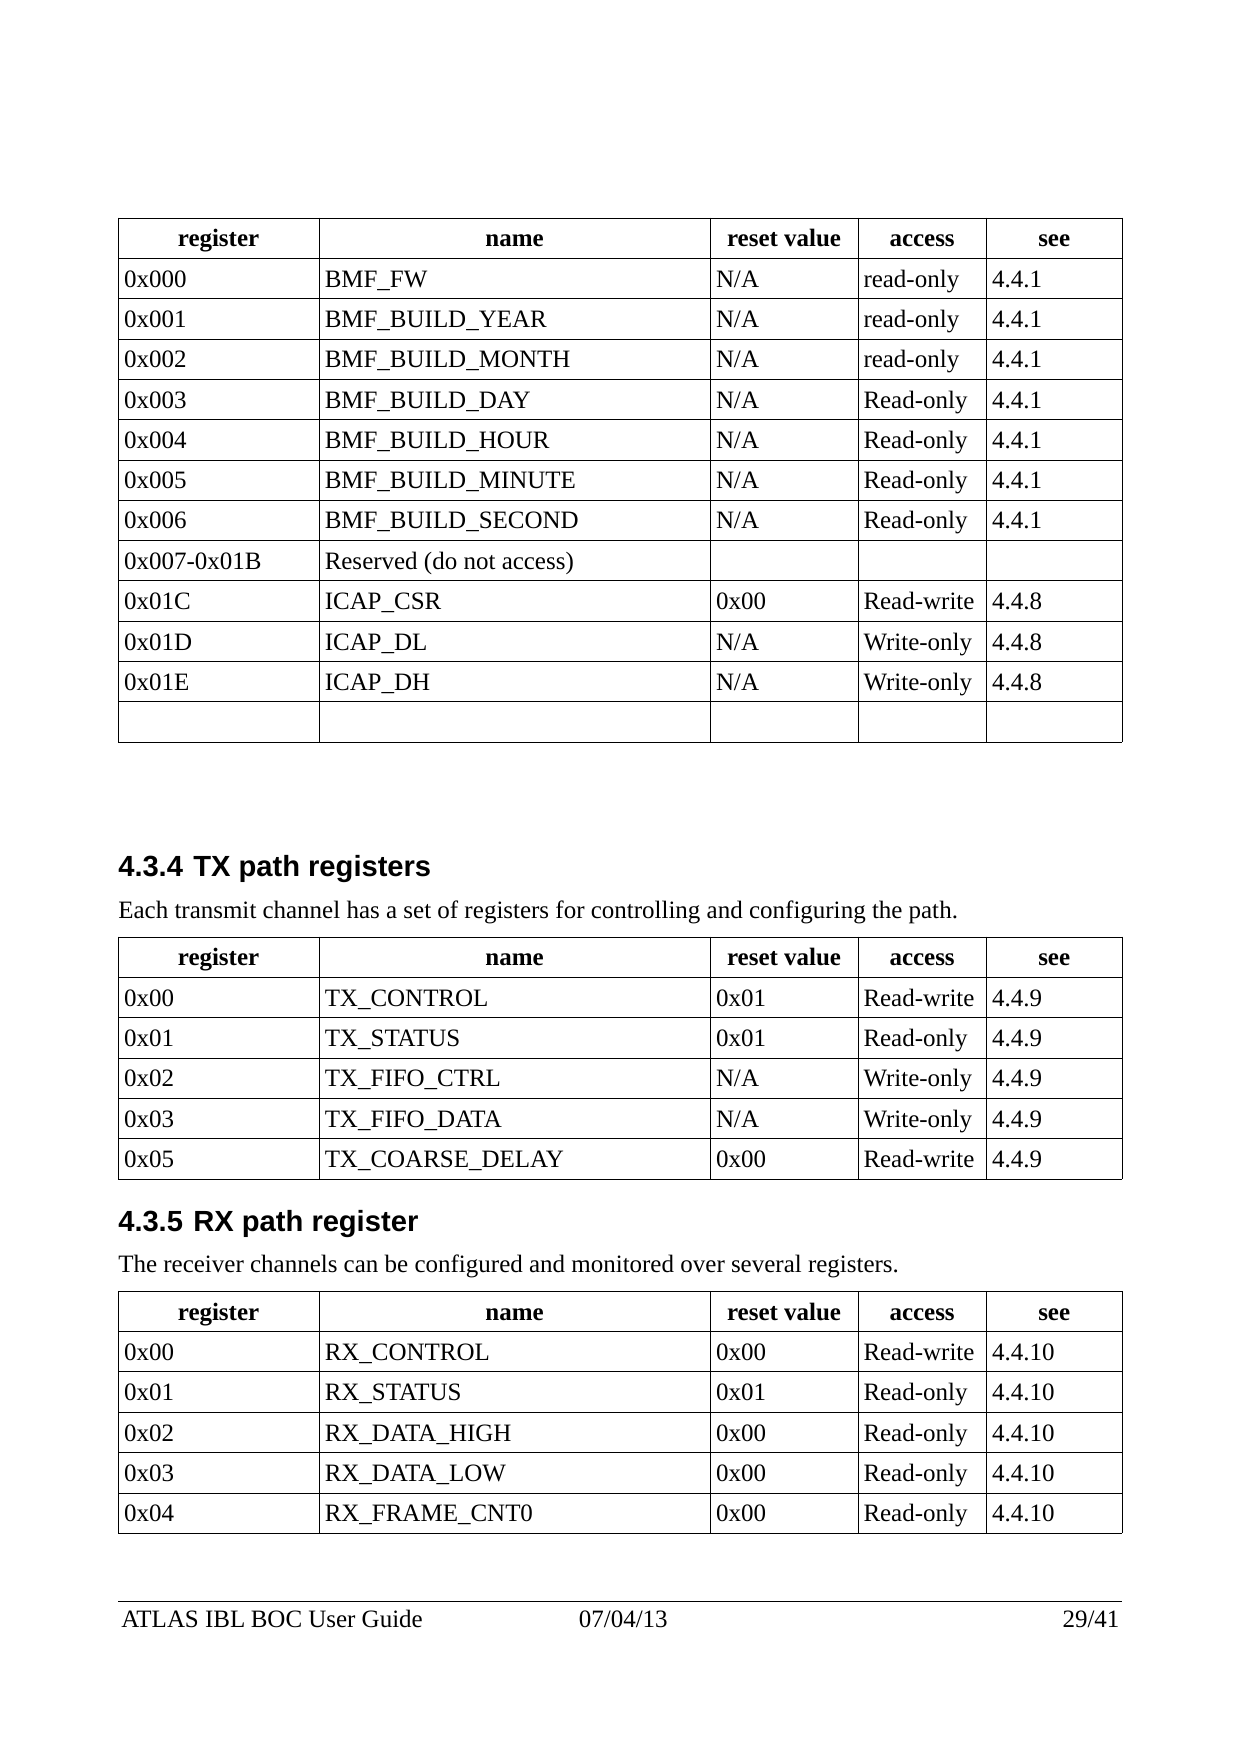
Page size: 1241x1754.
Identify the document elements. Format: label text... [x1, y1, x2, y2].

table_cell [711, 541, 858, 580]
table_cell ICAP_DH [320, 662, 710, 701]
table_cell ICAP_DL [320, 622, 710, 661]
table_header see [987, 219, 1122, 258]
table_header access [859, 938, 986, 977]
table_cell RX_DATA_HIGH [320, 1413, 710, 1452]
table_cell 4.4.1 [987, 299, 1122, 338]
table_header register [119, 219, 319, 258]
table_cell Reserved (do not access) [320, 541, 710, 580]
table_cell Write-only [859, 1059, 986, 1098]
table_header reset value [711, 938, 858, 977]
table_cell 4.4.9 [987, 978, 1122, 1017]
table_cell [987, 541, 1122, 580]
table_cell TX_COARSE_DELAY [320, 1139, 710, 1178]
table_cell 0x00 [711, 1453, 858, 1492]
table_cell 0x00 [711, 1139, 858, 1178]
table_header see [987, 938, 1122, 977]
table_cell N/A [711, 461, 858, 500]
table_cell N/A [711, 622, 858, 661]
table_cell TX_FIFO_CTRL [320, 1059, 710, 1098]
table_cell ICAP_CSR [320, 581, 710, 621]
table_cell 4.4.8 [987, 662, 1122, 701]
table_cell BMF_BUILD_SECOND [320, 501, 710, 540]
table_cell 0x01 [711, 978, 858, 1017]
table_header see [987, 1292, 1122, 1331]
table_cell 4.4.10 [987, 1494, 1122, 1533]
table_cell N/A [711, 420, 858, 459]
table_cell TX_STATUS [320, 1018, 710, 1057]
table_cell 0x03 [119, 1453, 319, 1492]
table_cell 4.4.1 [987, 259, 1122, 298]
table_cell Write-only [859, 622, 986, 661]
table_header name [320, 1292, 710, 1331]
table_cell 0x00 [711, 1332, 858, 1371]
table_cell 0x00 [119, 1332, 319, 1371]
table_header access [859, 219, 986, 258]
table_cell Write-only [859, 662, 986, 701]
table_cell Read-write [859, 581, 986, 621]
table_cell read-only [859, 259, 986, 298]
table_cell N/A [711, 1059, 858, 1098]
table_cell 4.4.10 [987, 1453, 1122, 1492]
table_cell 0x01D [119, 622, 319, 661]
table_cell Write-only [859, 1099, 986, 1138]
table_cell 4.4.1 [987, 420, 1122, 459]
table_cell Read-only [859, 1018, 986, 1057]
table_cell 0x02 [119, 1413, 319, 1452]
table_cell 4.4.9 [987, 1139, 1122, 1178]
table_cell [711, 702, 858, 742]
table_cell BMF_BUILD_MONTH [320, 340, 710, 379]
table_cell N/A [711, 501, 858, 540]
table_cell [859, 541, 986, 580]
table_cell TX_CONTROL [320, 978, 710, 1017]
table_cell 4.4.1 [987, 380, 1122, 419]
table_cell BMF_BUILD_DAY [320, 380, 710, 419]
table_cell Read-write [859, 1332, 986, 1371]
text The receiver channels can be configured and monitored over several registers. [118, 1249, 1122, 1278]
table_cell 4.4.8 [987, 622, 1122, 661]
table_cell RX_FRAME_CNT0 [320, 1494, 710, 1533]
table_cell BMF_BUILD_HOUR [320, 420, 710, 459]
table_cell 0x01 [119, 1018, 319, 1057]
table_header name [320, 938, 710, 977]
table_cell [987, 702, 1122, 742]
table_header reset value [711, 1292, 858, 1331]
table_cell 4.4.9 [987, 1059, 1122, 1098]
table_cell [320, 702, 710, 742]
table_cell TX_FIFO_DATA [320, 1099, 710, 1138]
table_cell 4.4.9 [987, 1018, 1122, 1057]
table_cell 0x03 [119, 1099, 319, 1138]
table_cell 0x01 [711, 1018, 858, 1057]
table_cell N/A [711, 1099, 858, 1138]
table_header reset value [711, 219, 858, 258]
table_cell 0x002 [119, 340, 319, 379]
table_cell Read-write [859, 978, 986, 1017]
table_cell 4.4.1 [987, 501, 1122, 540]
table_cell 0x00 [711, 1413, 858, 1452]
subtitle TX path registers [118, 849, 1122, 883]
table_header name [320, 219, 710, 258]
table_cell N/A [711, 380, 858, 419]
table_cell BMF_BUILD_YEAR [320, 299, 710, 338]
table_cell N/A [711, 259, 858, 298]
table_cell RX_DATA_LOW [320, 1453, 710, 1492]
table_cell 4.4.10 [987, 1372, 1122, 1412]
table_cell 4.4.10 [987, 1413, 1122, 1452]
table_cell Read-only [859, 1453, 986, 1492]
text Each transmit channel has a set of registers for controlling and configuring the path. [118, 895, 1122, 924]
table_cell Read-only [859, 1372, 986, 1412]
table_cell Read-only [859, 1494, 986, 1533]
table_header register [119, 1292, 319, 1331]
table_cell 0x00 [711, 1494, 858, 1533]
table_cell N/A [711, 340, 858, 379]
table_cell RX_STATUS [320, 1372, 710, 1412]
table_cell N/A [711, 299, 858, 338]
table_header access [859, 1292, 986, 1331]
table_cell Read-only [859, 501, 986, 540]
table_cell Read-only [859, 380, 986, 419]
table_cell read-only [859, 340, 986, 379]
table_cell 0x05 [119, 1139, 319, 1178]
table_cell 0x04 [119, 1494, 319, 1533]
table_cell N/A [711, 662, 858, 701]
table_cell 0x003 [119, 380, 319, 419]
table_cell BMF_FW [320, 259, 710, 298]
table_cell Read-only [859, 461, 986, 500]
table_cell 0x01E [119, 662, 319, 701]
table_cell 4.4.1 [987, 461, 1122, 500]
table_cell Read-only [859, 420, 986, 459]
subtitle RX path register [118, 1203, 1122, 1237]
table_cell 0x00 [119, 978, 319, 1017]
table_cell Read-write [859, 1139, 986, 1178]
table_cell 0x00 [711, 581, 858, 621]
table_cell 0x01 [711, 1372, 858, 1412]
table_cell 0x006 [119, 501, 319, 540]
table_cell 4.4.8 [987, 581, 1122, 621]
table_cell 4.4.9 [987, 1099, 1122, 1138]
table_cell 0x001 [119, 299, 319, 338]
table_cell RX_CONTROL [320, 1332, 710, 1371]
table_cell [119, 702, 319, 742]
table_cell 0x01C [119, 581, 319, 621]
table_cell 4.4.1 [987, 340, 1122, 379]
table_cell read-only [859, 299, 986, 338]
table_header register [119, 938, 319, 977]
table_cell 0x000 [119, 259, 319, 298]
table_cell 0x02 [119, 1059, 319, 1098]
table_cell [859, 702, 986, 742]
table_cell 0x004 [119, 420, 319, 459]
table_cell BMF_BUILD_MINUTE [320, 461, 710, 500]
table_cell 0x01 [119, 1372, 319, 1412]
table_cell 0x007-0x01B [119, 541, 319, 580]
table_cell 0x005 [119, 461, 319, 500]
table_cell Read-only [859, 1413, 986, 1452]
table_cell 4.4.10 [987, 1332, 1122, 1371]
